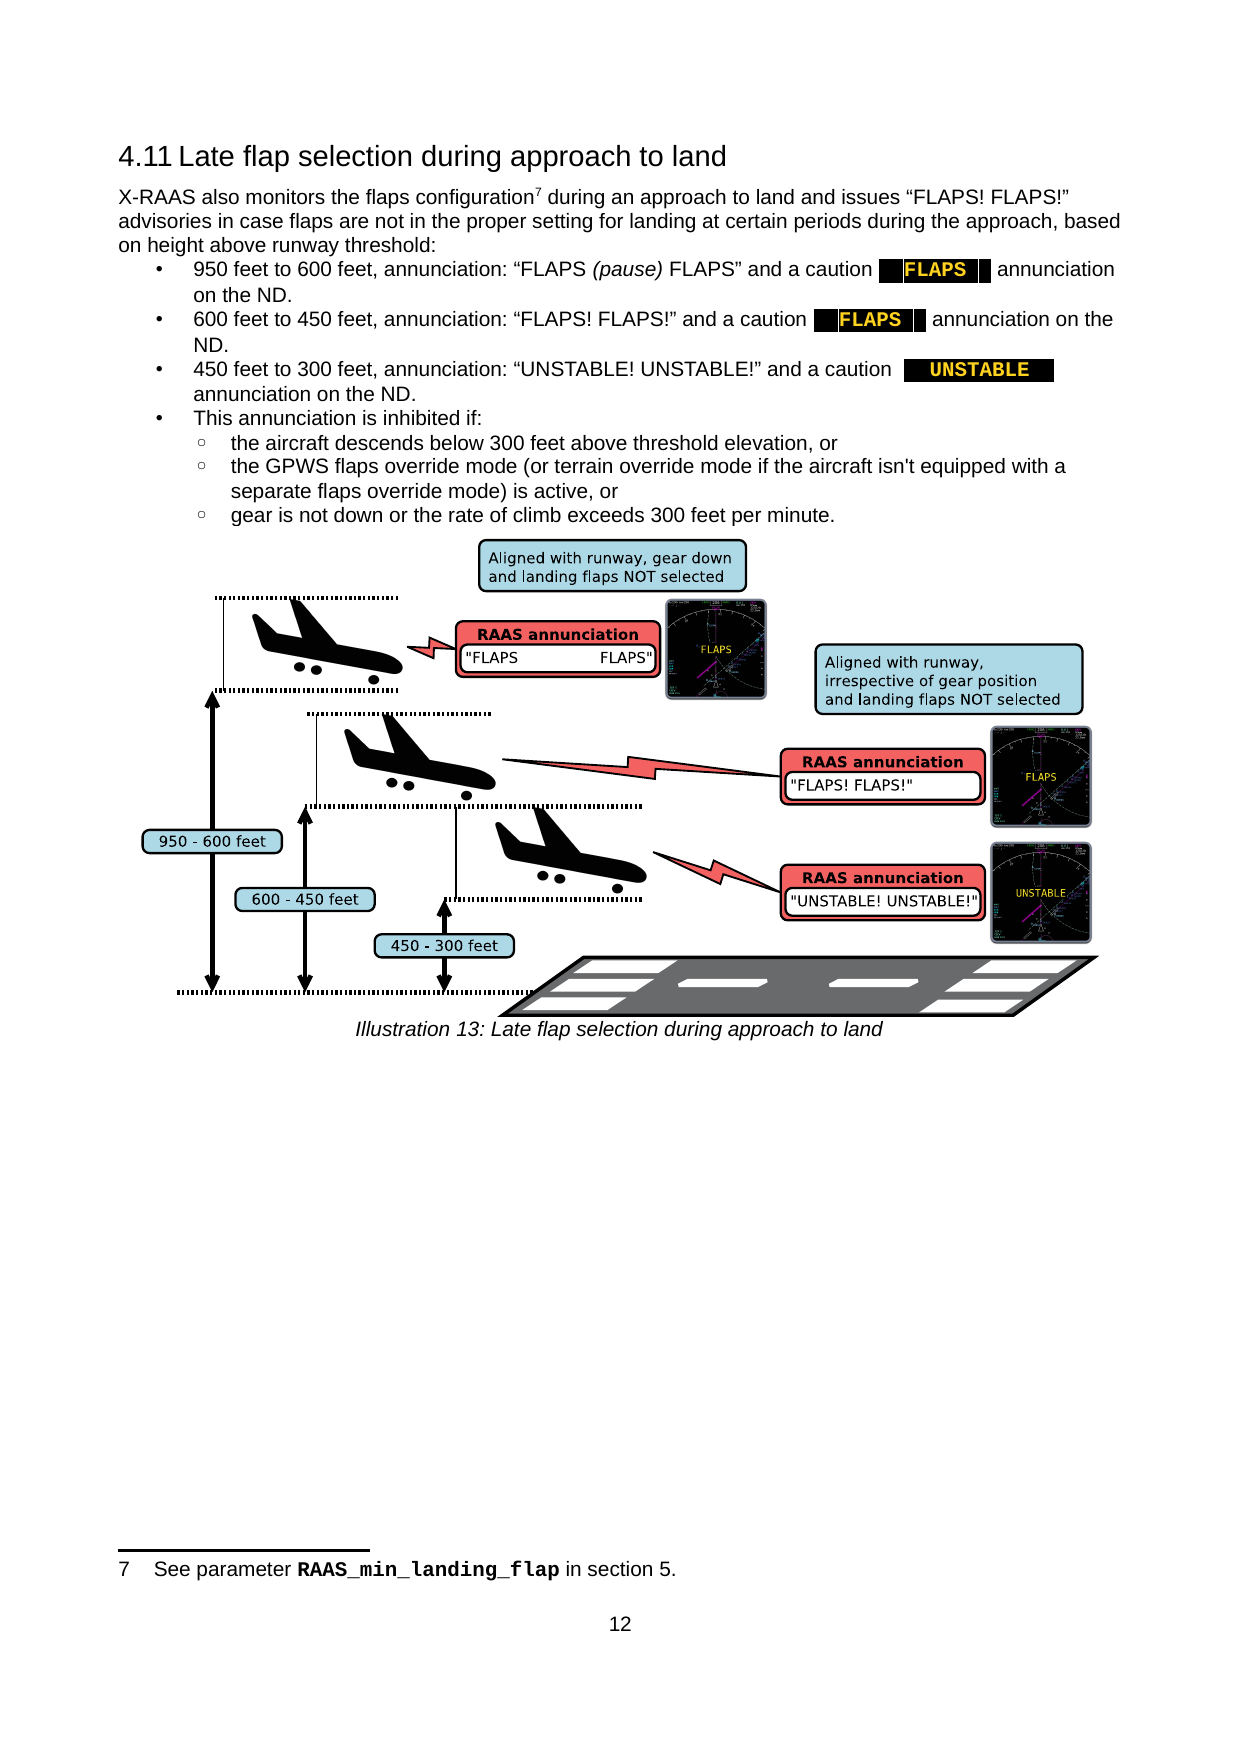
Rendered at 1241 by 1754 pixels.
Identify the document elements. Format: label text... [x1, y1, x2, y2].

text Illustration 13: Late flap selection during approach to land [118, 539, 1122, 1041]
list the GPWS flaps override mode (or terrain override mode if the aircraft isn't equipped with a separate flaps override mode) is active, or [193, 454, 1122, 502]
list This annunciation is inhibited if: [156, 406, 1122, 430]
subtitle Late flap selection during approach to land [118, 139, 1122, 172]
text X-RAAS also monitors the flaps configuration during an approach to land and issues “FLAPS! FLAPS!” advisories in case flaps are not in the proper setting for landing at certain periods during the approach, based on height above runway threshold: [118, 185, 1122, 257]
list gear is not down or the rate of climb exceeds 300 feet per minute. [193, 502, 1122, 526]
list 950 feet to 600 feet, annunciation: “FLAPS (pause) FLAPS” and a caution FLAPS annunciation on the ND. [156, 257, 1122, 307]
list 450 feet to 300 feet, annunciation: “UNSTABLE! UNSTABLE!” and a caution UNSTABLE annunciation on the ND. [156, 356, 1122, 406]
list 600 feet to 450 feet, annunciation: “FLAPS! FLAPS!” and a caution FLAPS annunciation on the ND. [156, 307, 1122, 356]
list the aircraft descends below 300 feet above threshold elevation, or [193, 430, 1122, 454]
text See parameter RAAS_min_landing_flap in section 5. [118, 1557, 1122, 1582]
